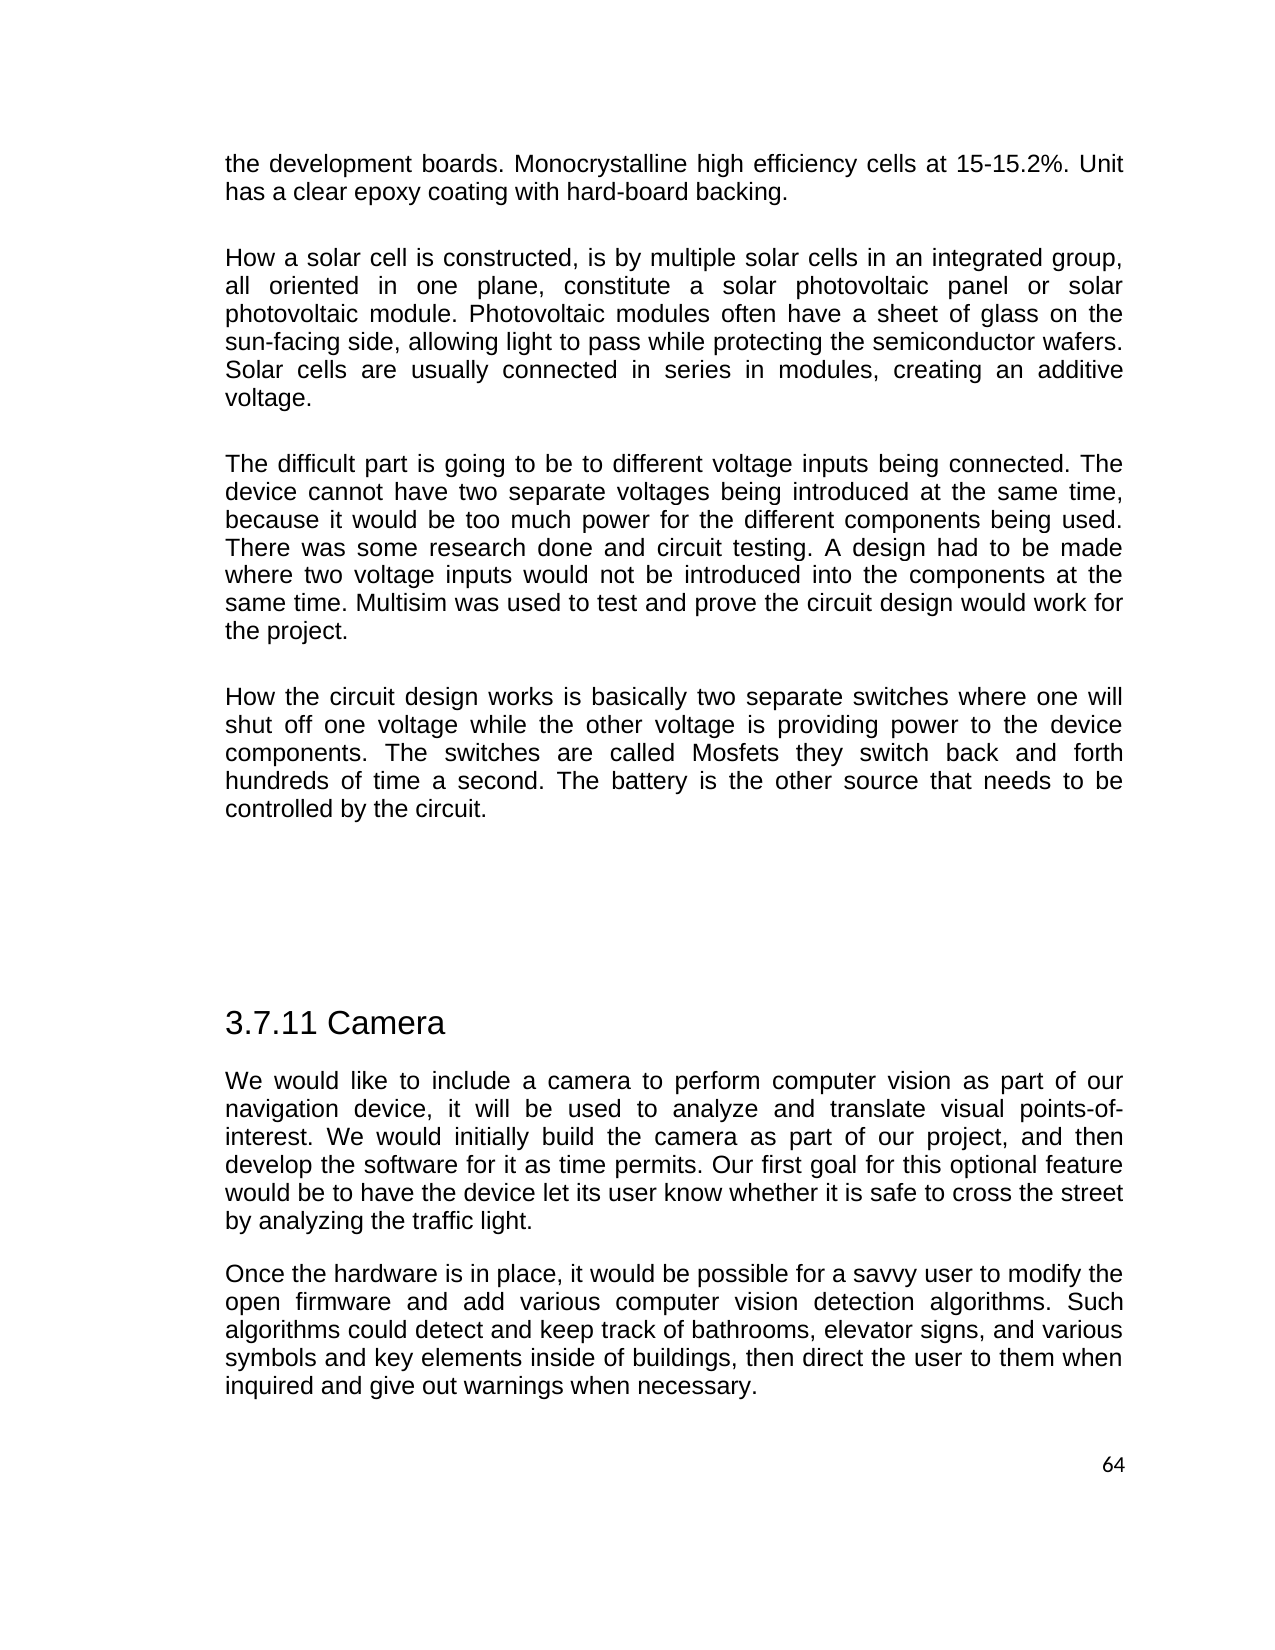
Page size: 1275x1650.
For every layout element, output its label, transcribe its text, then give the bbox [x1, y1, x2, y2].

text Once the hardware is in place, it would be possible for a savvy user to modify the open firmware and add various computer vision detection algorithms. Such algorithms could detect and keep track of bathrooms, elevator signs, and various symbols and key elements inside of buildings, then direct the user to them when inquired and give out warnings when necessary. [225, 1260, 1125, 1400]
text How a solar cell is constructed, is by multiple solar cells in an integrated group, all oriented in one plane, constitute a solar photovoltaic panel or solar photovoltaic module. Photovoltaic modules often have a sheet of glass on the sun-facing side, allowing light to pass while protecting the semiconductor wafers. Solar cells are usually connected in series in modules, creating an additive voltage. [225, 244, 1125, 411]
text The difficult part is going to be to different voltage inputs being connected. The device cannot have two separate voltages being introduced at the same time, because it would be too much power for the different components being used. There was some research done and circuit testing. A design had to be made where two voltage inputs would not be introduced into the components at the same time. Multisim was used to test and prove the circuit design would work for the project. [225, 449, 1125, 645]
text How the circuit design works is basically two separate switches where one will shut off one voltage while the other voltage is providing power to the device components. The switches are called Mosfets they switch back and forth hundreds of time a second. The battery is the other source that needs to be controlled by the circuit. [225, 683, 1125, 823]
text We would like to include a camera to perform computer vision as part of our navigation device, it will be used to analyze and translate visual points-of-interest. We would initially build the camera as part of our project, and then develop the software for it as time permits. Our first goal for this optional feature would be to have the device let its user know whether it is safe to cross the street by analyzing the traffic light. [225, 1067, 1125, 1234]
text 3.7.11 Camera [225, 1004, 1125, 1041]
text the development boards. Monocrystalline high efficiency cells at 15-15.2%. Unit has a clear epoxy coating with hard-board backing. [225, 150, 1125, 206]
